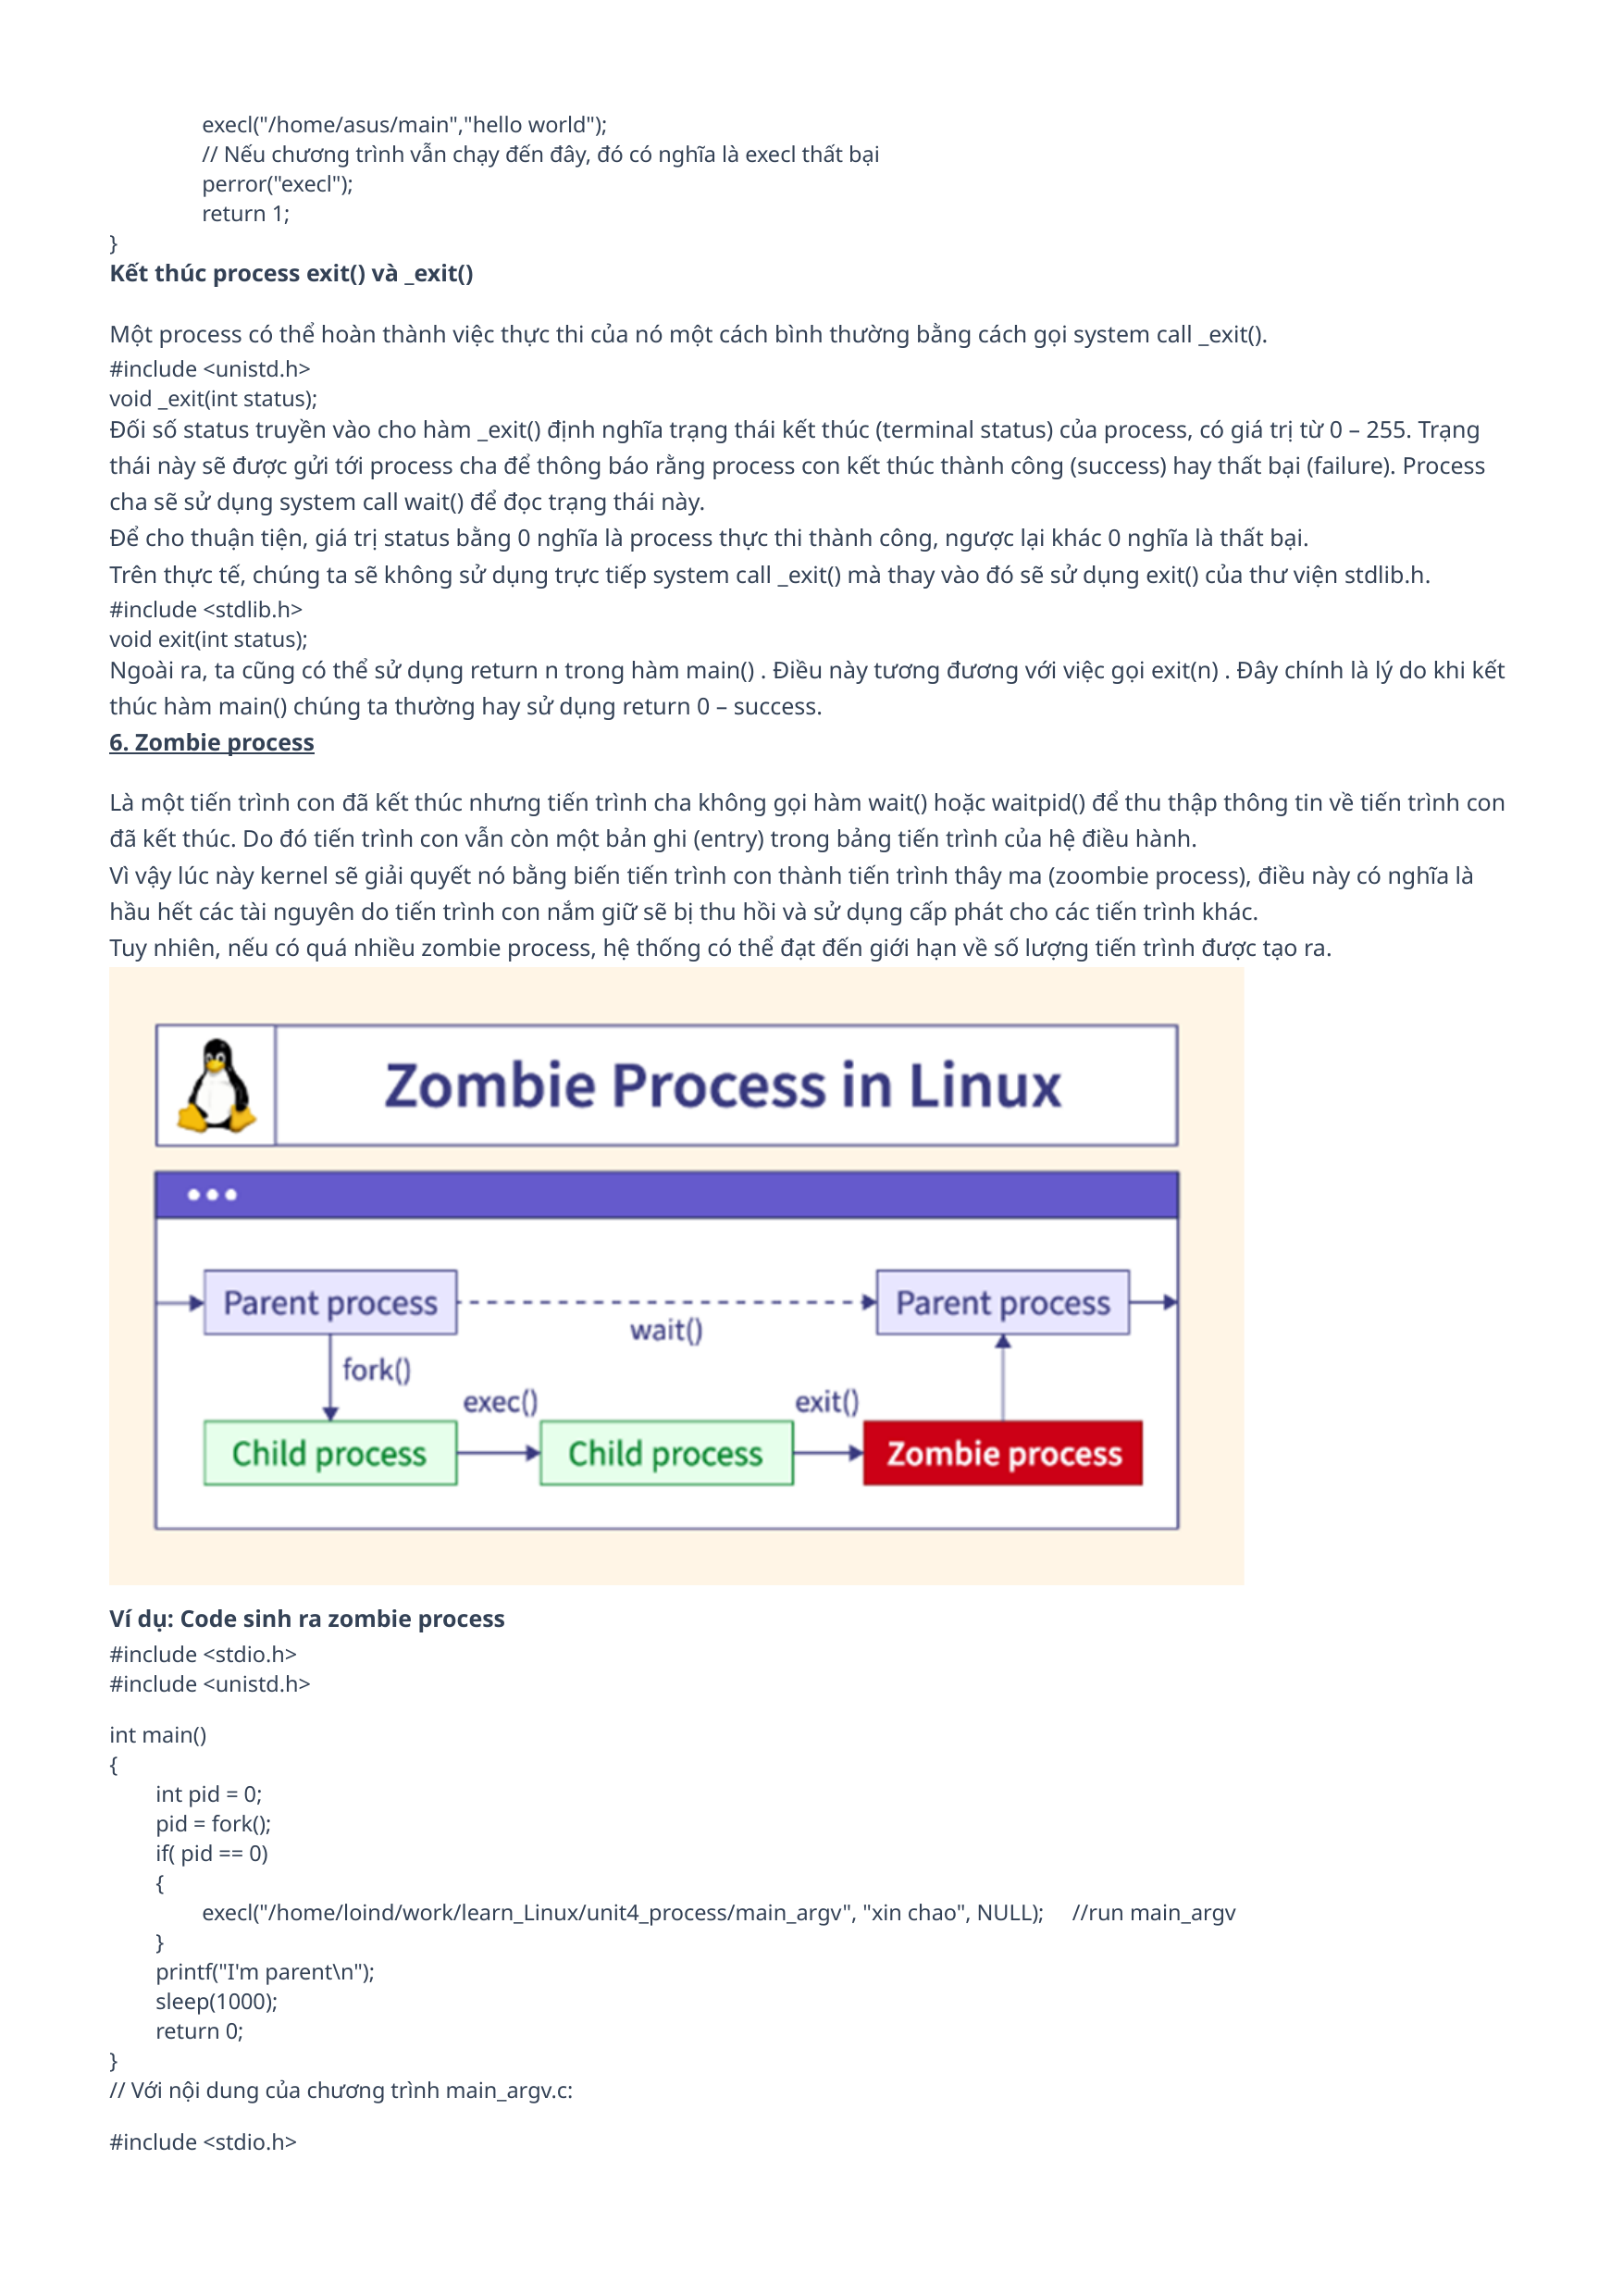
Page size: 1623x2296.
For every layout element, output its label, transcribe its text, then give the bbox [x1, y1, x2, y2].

text int main() [109, 1719, 1514, 1750]
text return 1; [109, 198, 1514, 228]
text { [109, 1750, 1514, 1779]
subtitle 6. Zombie process [109, 726, 1514, 758]
subtitle Kết thúc process exit() và _exit() [109, 257, 1514, 289]
text if( pid == 0) [109, 1838, 1514, 1868]
text // Nếu chương trình vẫn chạy đến đây, đó có nghĩa là execl thất bại [109, 139, 1514, 168]
picture [109, 967, 1245, 1585]
text } [109, 228, 1514, 257]
text execl("/home/asus/main","hello world"); [109, 109, 1514, 139]
text execl("/home/loind/work/learn_Linux/unit4_process/main_argv", "xin chao", NULL); //run main_argv [109, 1897, 1514, 1927]
text perror("execl"); [109, 168, 1514, 198]
text int pid = 0; [109, 1779, 1514, 1808]
text Để cho thuận tiện, giá trị status bằng 0 nghĩa là process thực thi thành công, ngược lại khác 0 nghĩa là thất bại. [109, 522, 1514, 553]
text Một process có thể hoàn thành việc thực thi của nó một cách bình thường bằng cách gọi system call _exit(). [109, 317, 1514, 349]
text } [109, 1927, 1514, 1956]
text void _exit(int status); [109, 383, 1514, 413]
text sleep(1000); [109, 1986, 1514, 2016]
text Ví dụ: Code sinh ra zombie process [109, 1603, 1514, 1634]
text return 0; [109, 2016, 1514, 2045]
text // Với nội dung của chương trình main_argv.c: [109, 2075, 1514, 2104]
text #include <unistd.h> [109, 354, 1514, 383]
text Là một tiến trình con đã kết thúc nhưng tiến trình cha không gọi hàm wait() hoặc waitpid() để thu thập thông tin về tiến trình con đã kết thúc. Do đó tiến trình con vẫn còn một bản ghi (entry) trong bảng tiến trình của hệ điều hành. [109, 787, 1514, 854]
text { [109, 1868, 1514, 1897]
text pid = fork(); [109, 1808, 1514, 1838]
text } [109, 2045, 1514, 2075]
text Đối số status truyền vào cho hàm _exit() định nghĩa trạng thái kết thúc (terminal status) của process, có giá trị từ 0 – 255. Trạng thái này sẽ được gửi tới process cha để thông báo rằng process con kết thúc thành công (success) hay thất bại (failure). Process cha sẽ sử dụng system call wait() để đọc trạng thái này. [109, 413, 1514, 517]
text void exit(int status); [109, 624, 1514, 653]
text printf("I'm parent\n"); [109, 1956, 1514, 1986]
text #include <unistd.h> [109, 1669, 1514, 1698]
text Tuy nhiên, nếu có quá nhiều zombie process, hệ thống có thể đạt đến giới hạn về số lượng tiến trình được tạo ra. [109, 932, 1514, 963]
text Ngoài ra, ta cũng có thể sử dụng return n trong hàm main() . Điều này tương đương với việc gọi exit(n) . Đây chính là lý do khi kết thúc hàm main() chúng ta thường hay sử dụng return 0 – success. [109, 653, 1514, 721]
text #include <stdlib.h> [109, 594, 1514, 624]
text Vì vậy lúc này kernel sẽ giải quyết nó bằng biến tiến trình con thành tiến trình thây ma (zoombie process), điều này có nghĩa là hầu hết các tài nguyên do tiến trình con nắm giữ sẽ bị thu hồi và sử dụng cấp phát cho các tiến trình khác. [109, 859, 1514, 926]
text Trên thực tế, chúng ta sẽ không sử dụng trực tiếp system call _exit() mà thay vào đó sẽ sử dụng exit() của thư viện stdlib.h. [109, 558, 1514, 590]
text #include <stdio.h> [109, 1639, 1514, 1669]
text #include <stdio.h> [109, 2127, 1514, 2156]
